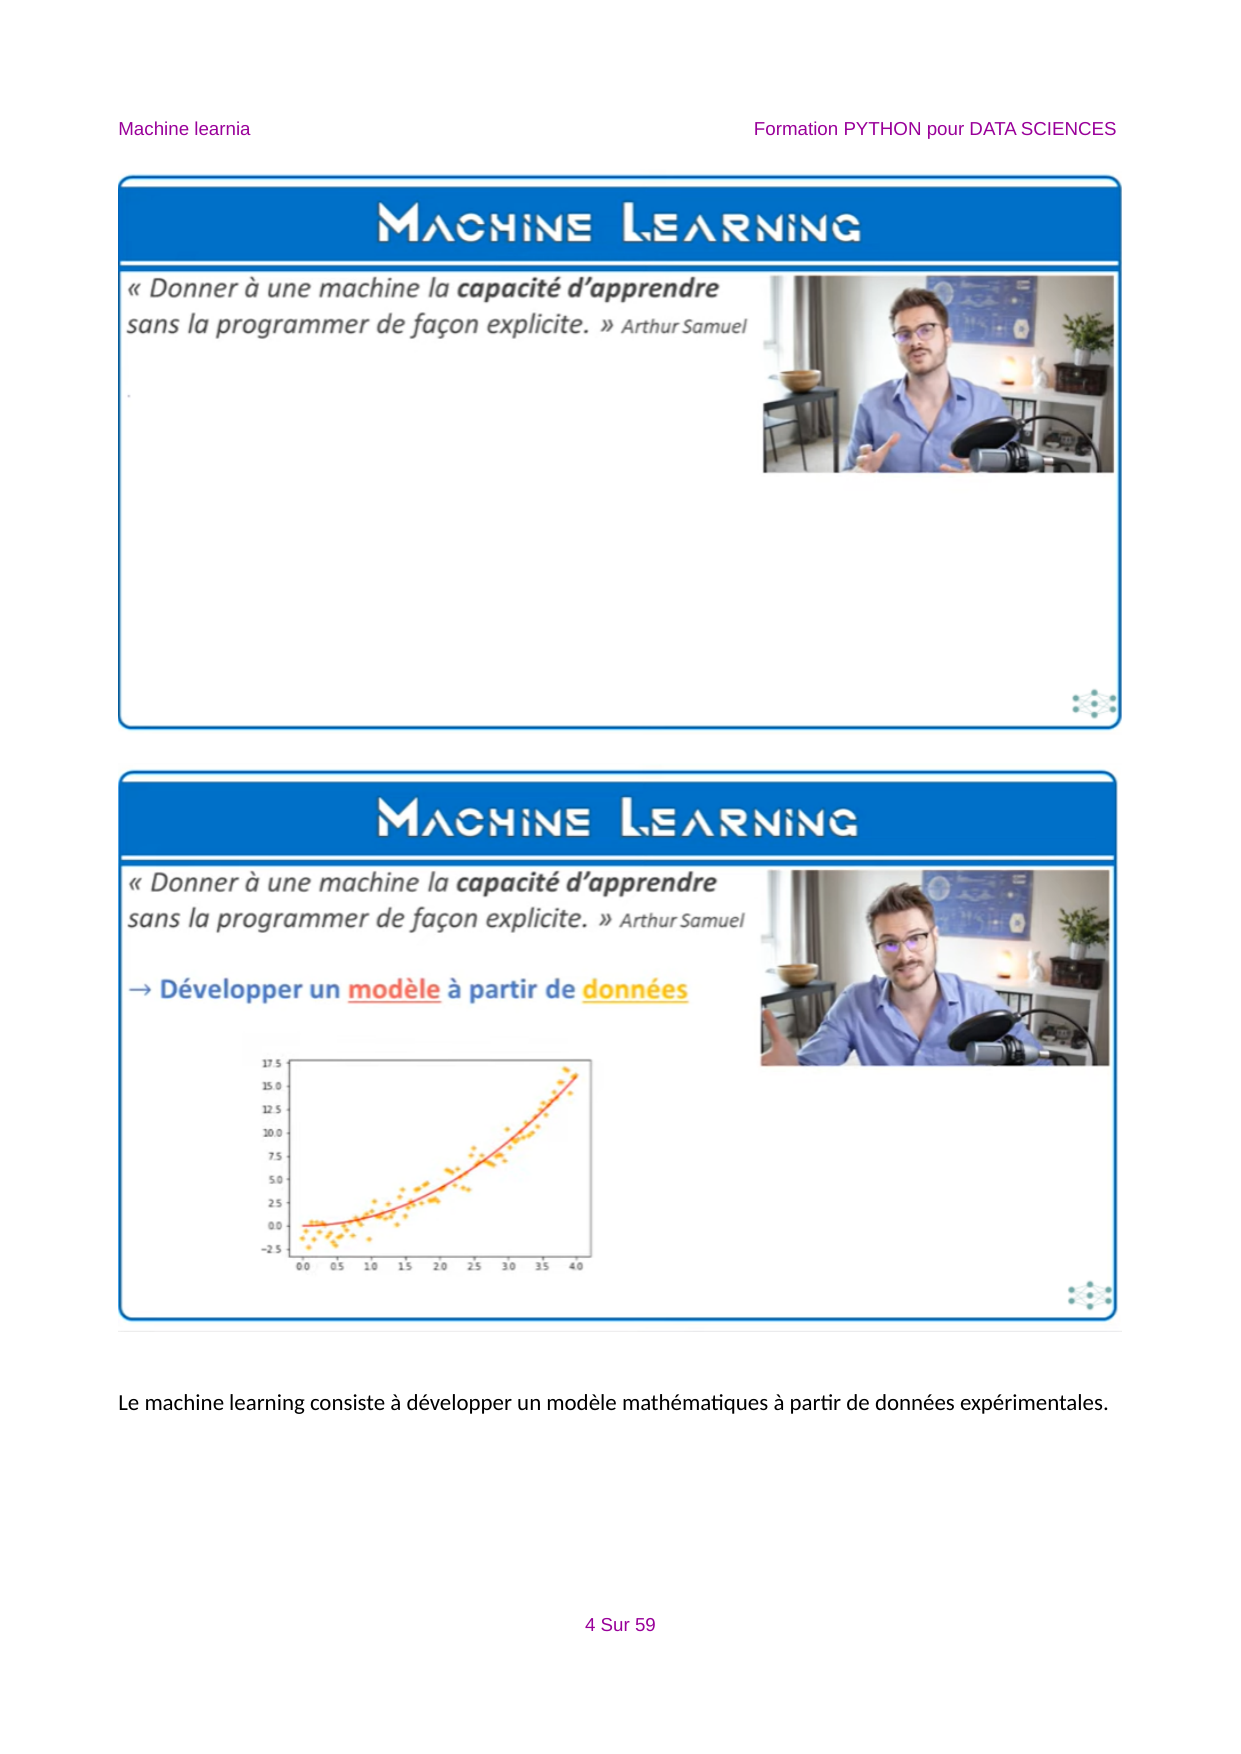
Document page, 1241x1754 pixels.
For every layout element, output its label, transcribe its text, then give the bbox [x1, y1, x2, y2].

picture [118, 763, 1122, 1332]
text Le machine learning consiste à développer un modèle mathématiques à partir de données expérimentales. [118, 1388, 1122, 1416]
picture [118, 169, 1122, 736]
